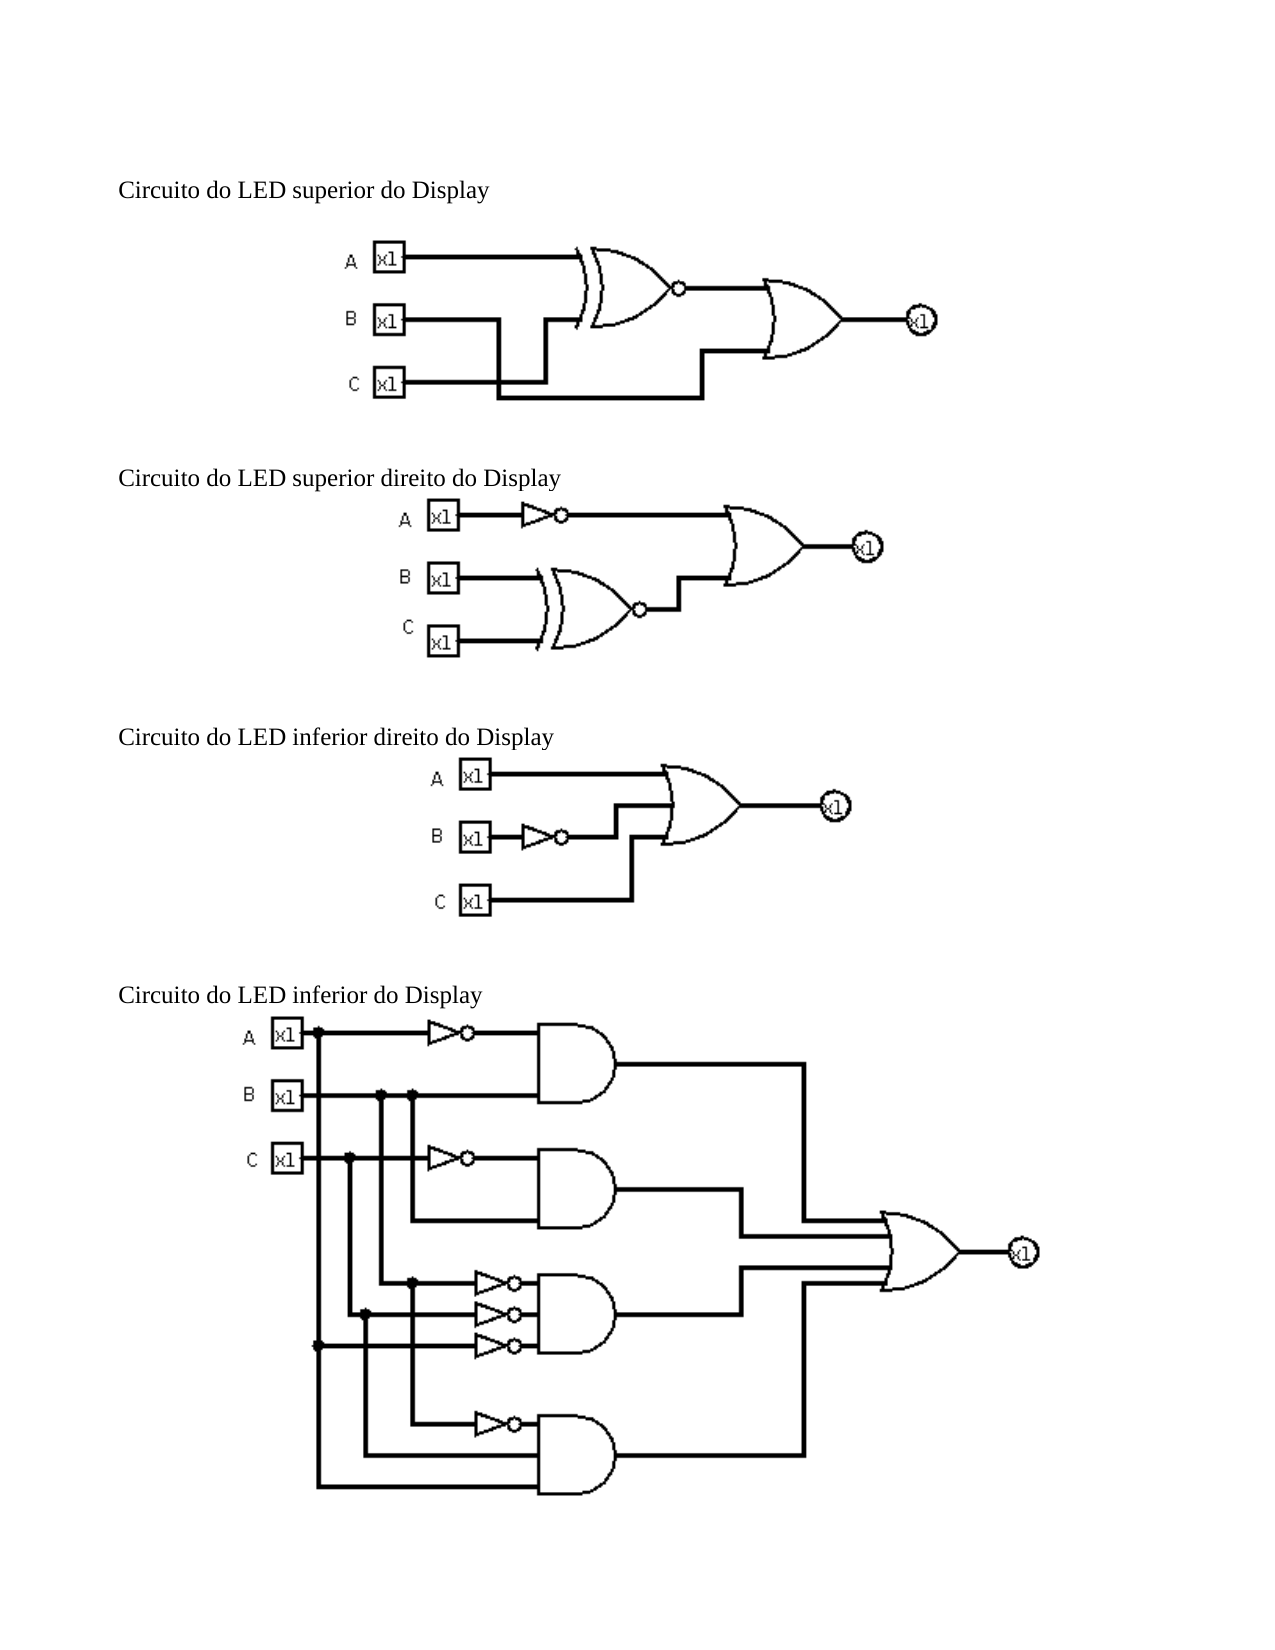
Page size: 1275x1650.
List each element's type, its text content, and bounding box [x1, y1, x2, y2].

picture [417, 750, 858, 928]
text Circuito do LED superior do Display [118, 176, 1157, 204]
picture [386, 491, 889, 664]
text Circuito do LED superior direito do Display [118, 463, 1157, 492]
text Circuito do LED inferior direito do Display [118, 722, 1157, 751]
picture [331, 233, 944, 410]
picture [229, 1009, 1046, 1502]
text Circuito do LED inferior do Display [118, 981, 1157, 1009]
